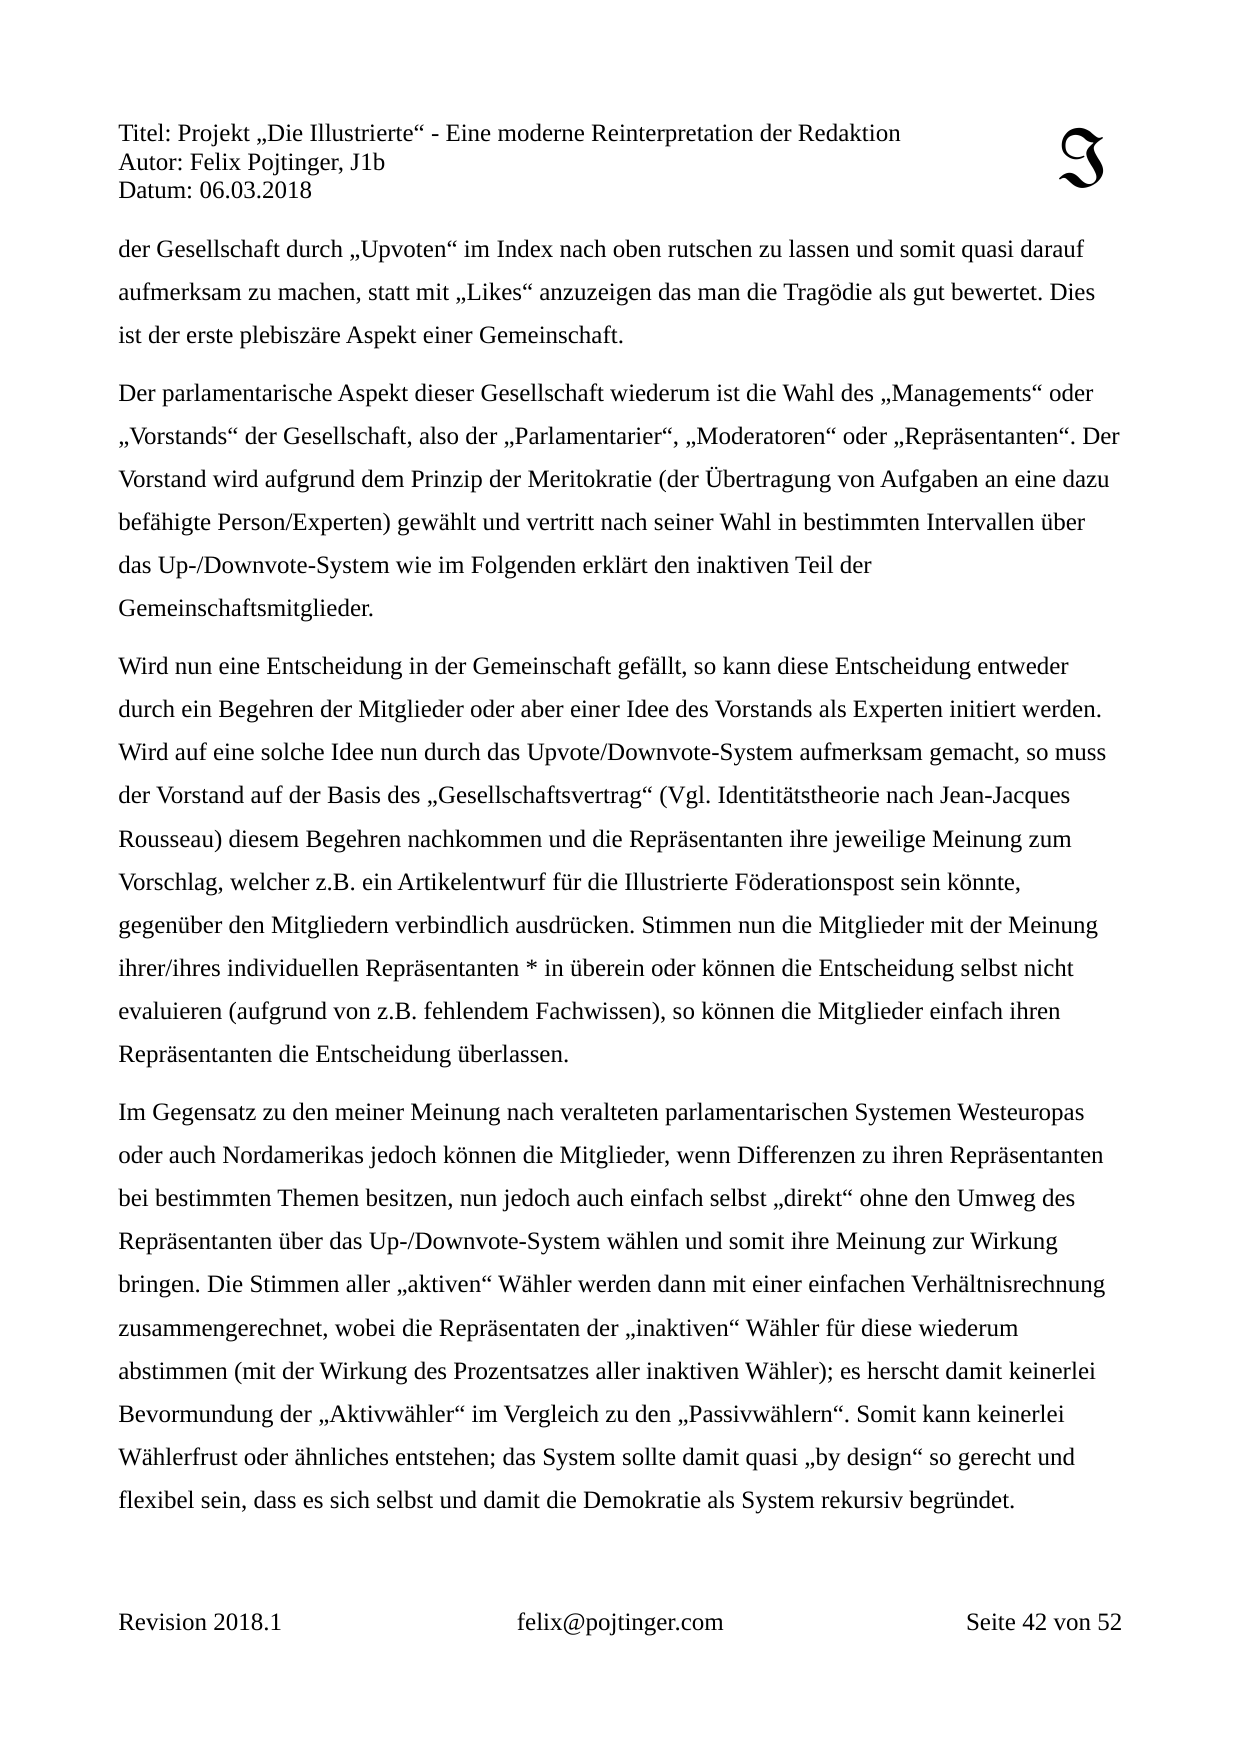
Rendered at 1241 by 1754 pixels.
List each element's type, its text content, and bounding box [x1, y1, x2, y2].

picture [1046, 120, 1120, 194]
text Wird nun eine Entscheidung in der Gemeinschaft gefällt, so kann diese Entscheidung entweder durch ein Begehren der Mitglieder oder aber einer Idee des Vorstands als Experten initiert werden. Wird auf eine solche Idee nun durch das Upvote/Downvote-System aufmerksam gemacht, so muss der Vorstand auf der Basis des „Gesellschaftsvertrag“ (Vgl. Identitätstheorie nach Jean-Jacques Rousseau) diesem Begehren nachkommen und die Repräsentanten ihre jeweilige Meinung zum Vorschlag, welcher z.B. ein Artikelentwurf für die Illustrierte Föderationspost sein könnte, gegenüber den Mitgliedern verbindlich ausdrücken. Stimmen nun die Mitglieder mit der Meinung ihrer/ihres individuellen Repräsentanten * in überein oder können die Entscheidung selbst nicht evaluieren (aufgrund von z.B. fehlendem Fachwissen), so können die Mitglieder einfach ihren Repräsentanten die Entscheidung überlassen. [118, 651, 1122, 1068]
text Der parlamentarische Aspekt dieser Gesellschaft wiederum ist die Wahl des „Managements“ oder „Vorstands“ der Gesellschaft, also der „Parlamentarier“, „Moderatoren“ oder „Repräsentanten“. Der Vorstand wird aufgrund dem Prinzip der Meritokratie (der Übertragung von Aufgaben an eine dazu befähigte Person/Experten) gewählt und vertritt nach seiner Wahl in bestimmten Intervallen über das Up-/Downvote-System wie im Folgenden erklärt den inaktiven Teil der Gemeinschaftsmitglieder. [118, 378, 1122, 622]
text der Gesellschaft durch „Upvoten“ im Index nach oben rutschen zu lassen und somit quasi darauf aufmerksam zu machen, statt mit „Likes“ anzuzeigen das man die Tragödie als gut bewertet. Dies ist der erste plebiszäre Aspekt einer Gemeinschaft. [118, 234, 1122, 349]
text Im Gegensatz zu den meiner Meinung nach veralteten parlamentarischen Systemen Westeuropas oder auch Nordamerikas jedoch können die Mitglieder, wenn Differenzen zu ihren Repräsentanten bei bestimmten Themen besitzen, nun jedoch auch einfach selbst „direkt“ ohne den Umweg des Repräsentanten über das Up-/Downvote-System wählen und somit ihre Meinung zur Wirkung bringen. Die Stimmen aller „aktiven“ Wähler werden dann mit einer einfachen Verhältnisrechnung zusammengerechnet, wobei die Repräsentaten der „inaktiven“ Wähler für diese wiederum abstimmen (mit der Wirkung des Prozentsatzes aller inaktiven Wähler); es herscht damit keinerlei Bevormundung der „Aktivwähler“ im Vergleich zu den „Passivwählern“. Somit kann keinerlei Wählerfrust oder ähnliches entstehen; das System sollte damit quasi „by design“ so gerecht und flexibel sein, dass es sich selbst und damit die Demokratie als System rekursiv begründet. [118, 1097, 1122, 1514]
